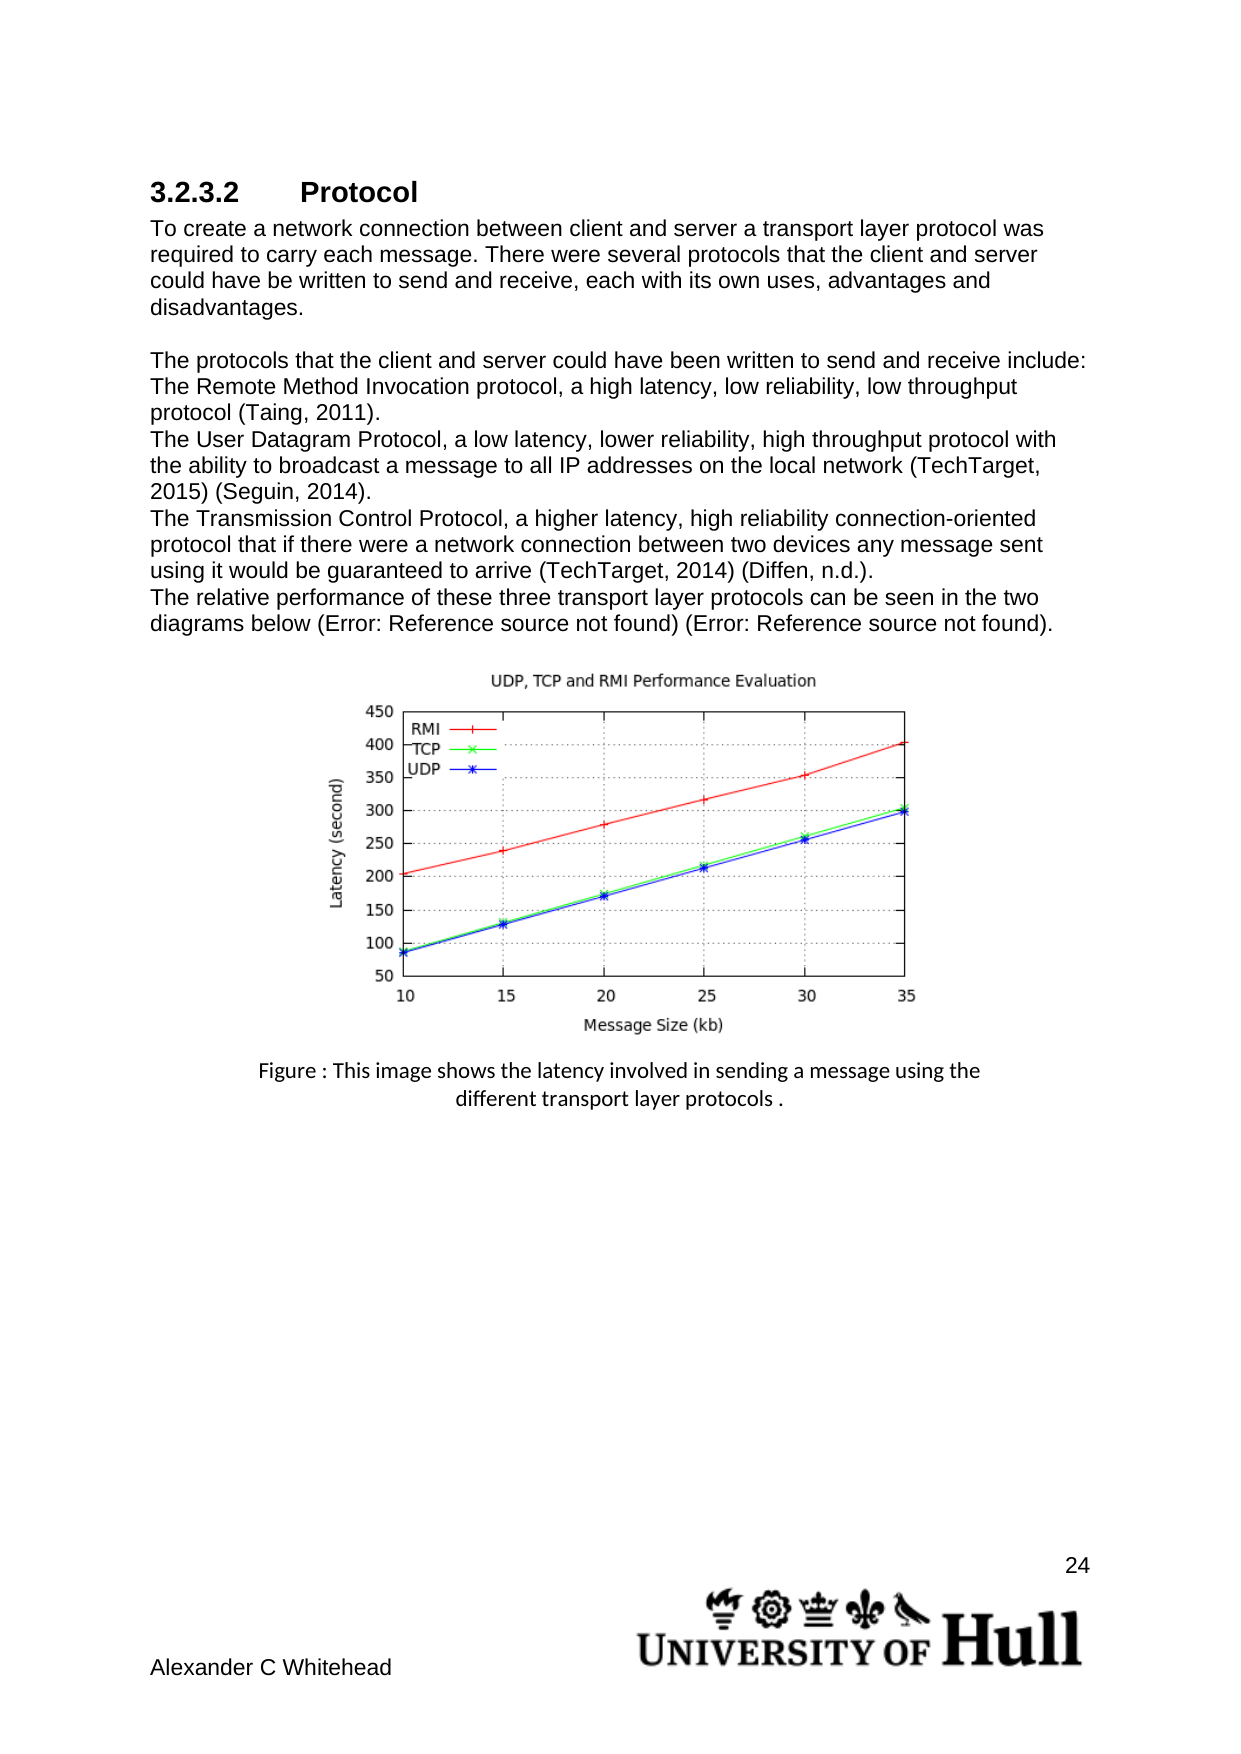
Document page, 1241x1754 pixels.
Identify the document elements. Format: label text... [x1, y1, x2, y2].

subtitle Protocol [150, 175, 1090, 208]
text The Remote Method Invocation protocol, a high latency, low reliability, low throughput protocol [ CITATION Ngu11 \l 2057 ]. [150, 373, 1090, 426]
text The Transmission Control Protocol, a higher latency, high reliability connection-oriented protocol that if there were a network connection between two devices any message sent using it would be guaranteed to arrive [ CITATION Tec14 \l 2057 ] [ CITATION Dif16 \l 2057 ]. [150, 505, 1090, 584]
text The relative performance of these three transport layer protocols can be seen in the two diagrams below (Figure 12) (Figure 13). [150, 584, 1090, 636]
picture [323, 662, 917, 1038]
text The User Datagram Protocol, a low latency, lower reliability, high throughput protocol with the ability to broadcast a message to all IP addresses on the local network [ CITATION Tec15 \l 2057 ] [ CITATION Kar14 \l 2057 ]. [150, 426, 1090, 505]
text To create a network connection between client and server a transport layer protocol was required to carry each message. There were several protocols that the client and server could have be written to send and receive, each with its own uses, advantages and disadvantages. [150, 215, 1090, 320]
text The protocols that the client and server could have been written to send and receive include: [150, 347, 1090, 373]
picture [630, 1578, 1091, 1676]
